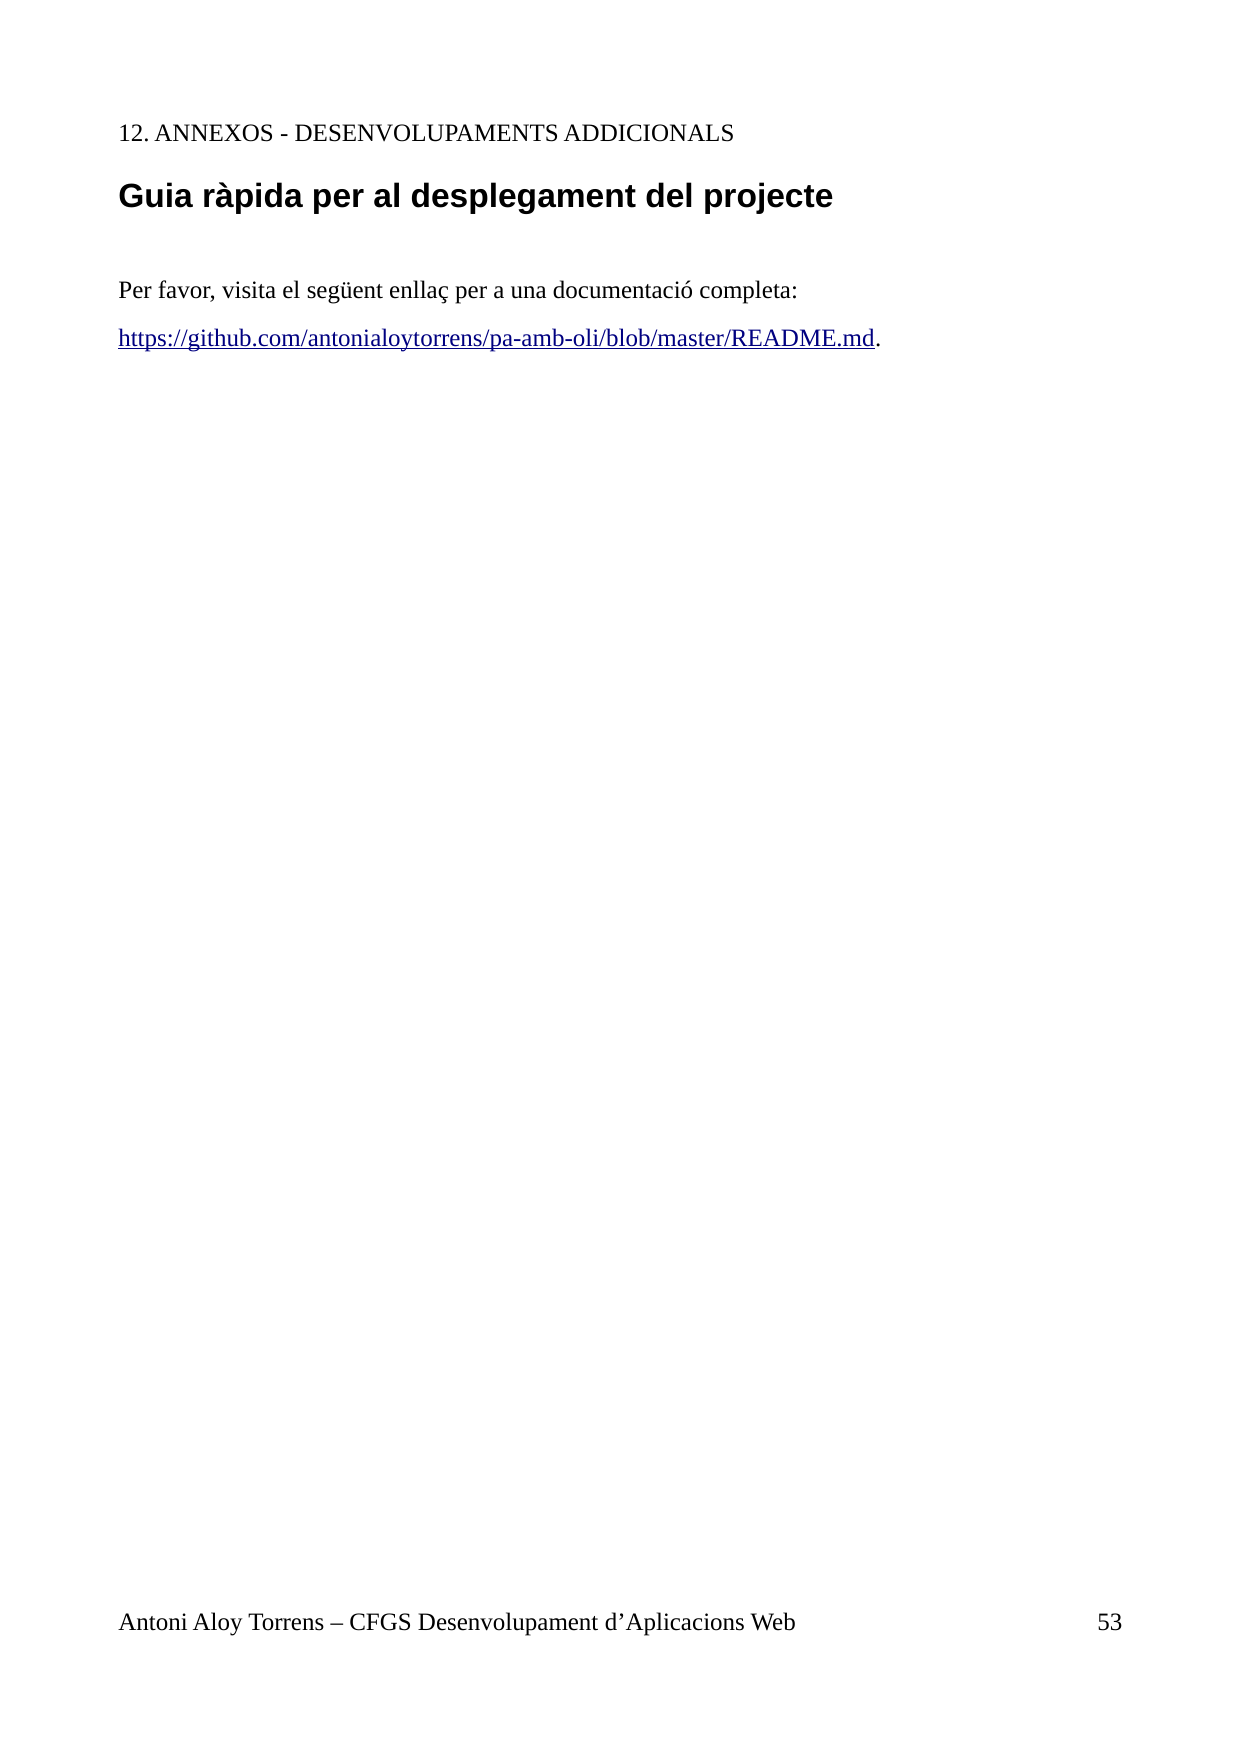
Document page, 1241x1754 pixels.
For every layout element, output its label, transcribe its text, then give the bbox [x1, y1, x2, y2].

subtitle Guia ràpida per al desplegament del projecte [118, 176, 1122, 215]
text https://github.com/antonialoytorrens/pa-amb-oli/blob/master/README.md. [118, 323, 1122, 351]
text Per favor, visita el següent enllaç per a una documentació completa: [118, 275, 1122, 304]
